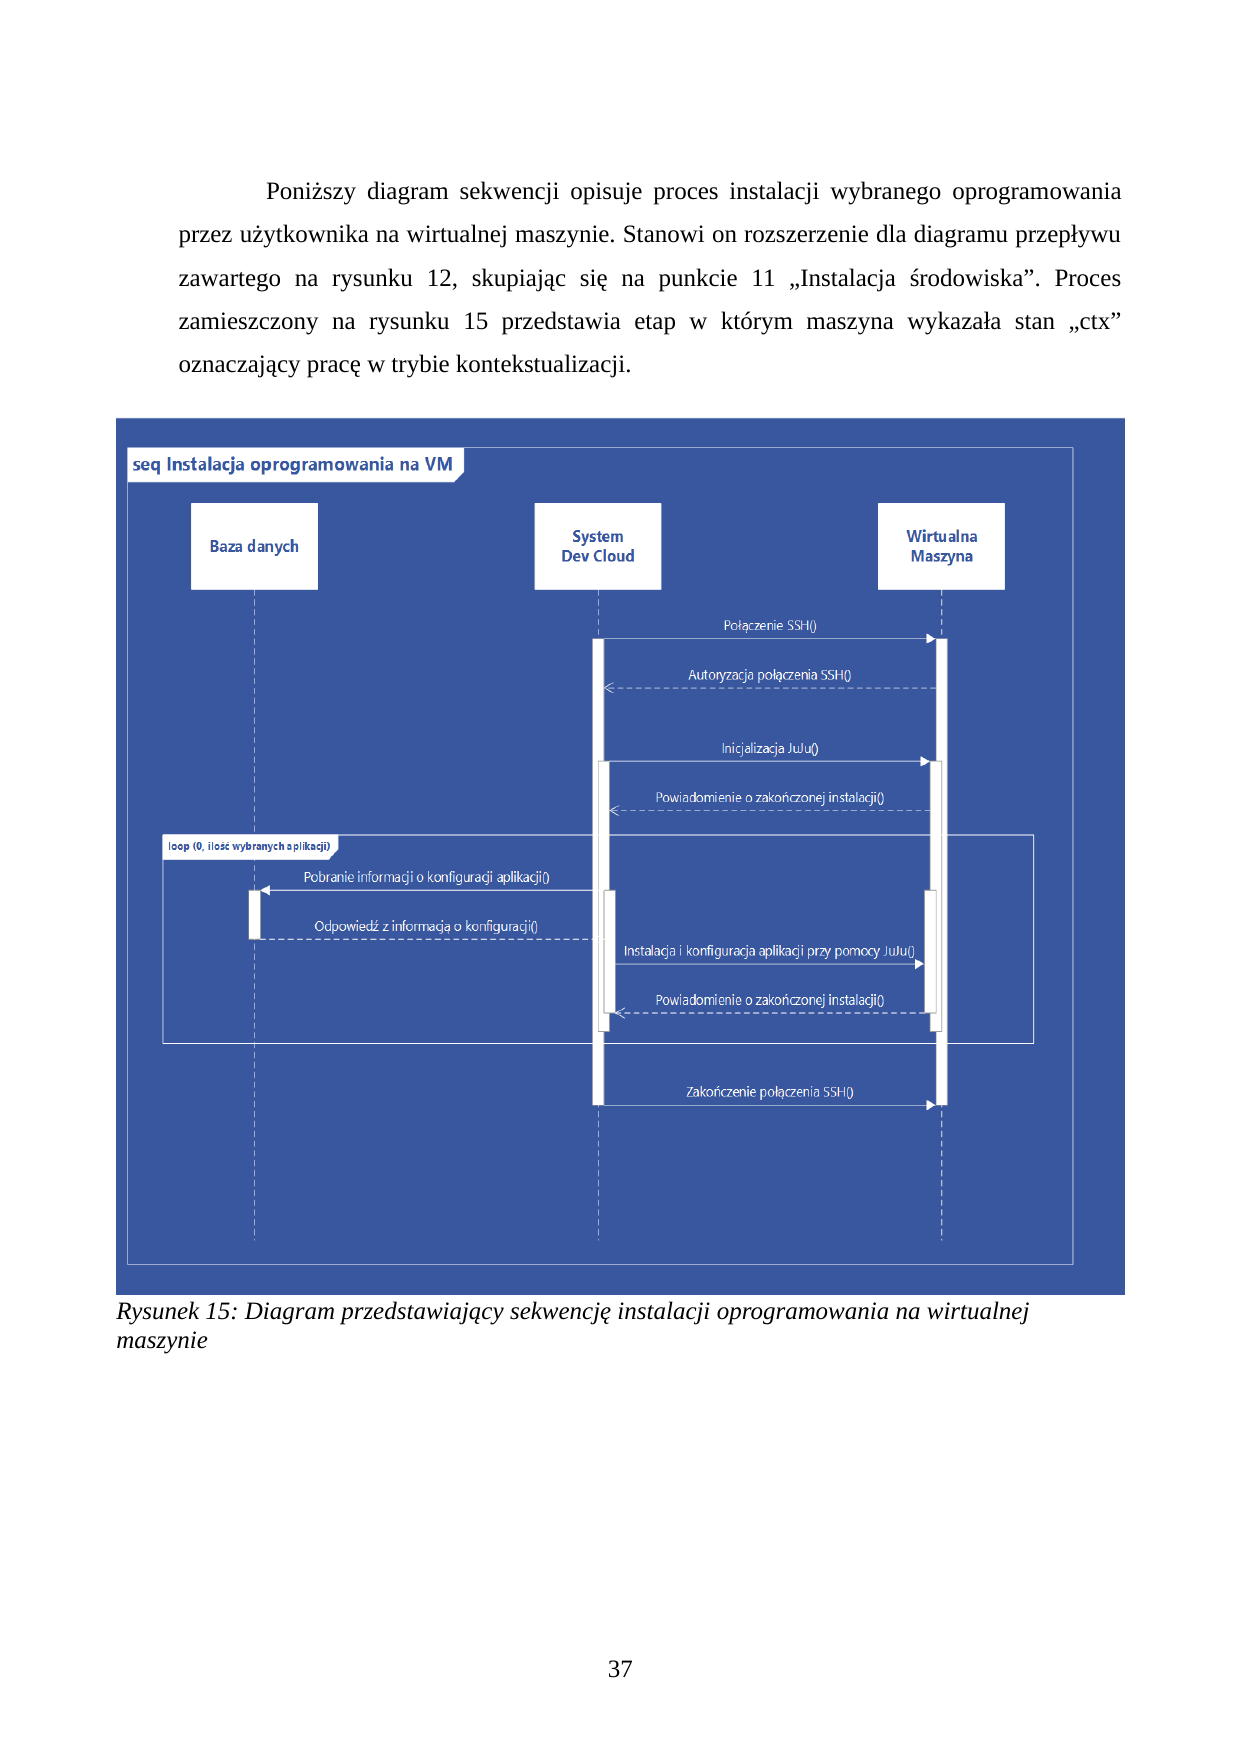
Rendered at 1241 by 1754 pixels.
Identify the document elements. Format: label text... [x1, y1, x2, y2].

picture [114, 417, 1126, 1296]
text Poniższy diagram sekwencji opisuje proces instalacji wybranego oprogramowania przez użytkownika na wirtualnej maszynie. Stanowi on rozszerzenie dla diagramu przepływu zawartego na rysunku 12, skupiając się na punkcie 11 „Instalacja środowiska”. Proces zamieszczony na rysunku 15 przedstawia etap w którym maszyna wykazała stan „ctx” oznaczający pracę w trybie kontekstualizacji. [178, 176, 1122, 378]
text Rysunek 15: Diagram przedstawiający sekwencję instalacji oprogramowania na wirtualnej maszynie [116, 1296, 1124, 1353]
